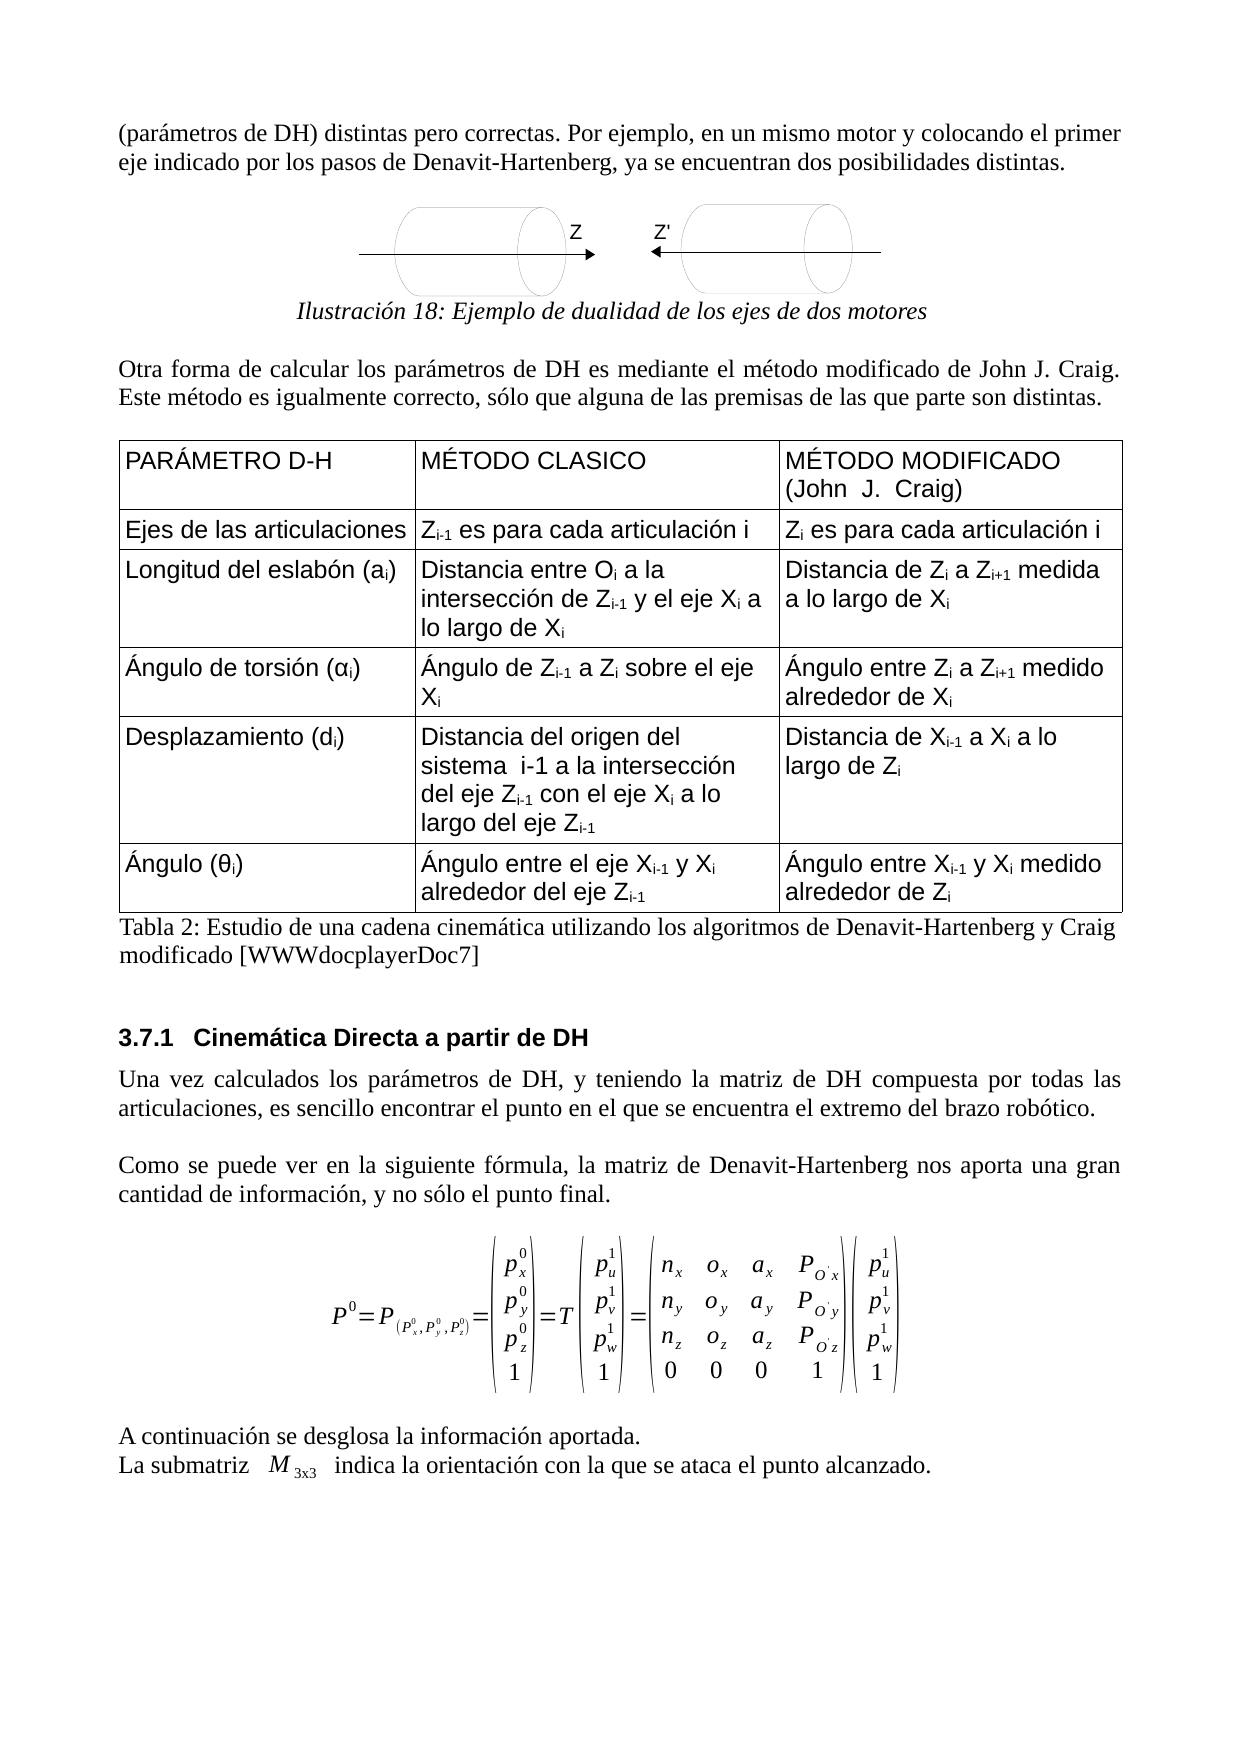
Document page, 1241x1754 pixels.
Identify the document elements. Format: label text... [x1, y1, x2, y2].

table_cell Ángulo entre el eje Xi-1 y Xi alrededor del eje Zi-1 [416, 844, 779, 912]
table_cell Distancia entre Oi a la intersección de Zi-1 y el eje Xi a lo largo de Xi [416, 550, 779, 647]
text Tabla 2: Estudio de una cadena cinemática utilizando los algoritmos de Denavit-Hartenberg y Craig modificado [WWWdocplayerDoc7] [119, 913, 1122, 969]
table_cell Zi-1 es para cada articulación i [416, 510, 779, 549]
text (parámetros de DH) distintas pero correctas. Por ejemplo, en un mismo motor y colocando el primer eje indicado por los pasos de Denavit-Hartenberg, ya se encuentran dos posibilidades distintas. [118, 118, 1122, 176]
table_cell Ángulo entre Xi-1 y Xi medido alrededor de Zi [780, 844, 1122, 912]
text Ilustración 18: Ejemplo de dualidad de los ejes de dos motores [296, 217, 944, 325]
table_cell Desplazamiento (di) [120, 717, 415, 843]
text A continuación se desglosa la información aportada. [118, 1421, 1122, 1450]
table_cell Distancia de Zi a Zi+1 medida a lo largo de Xi [780, 550, 1122, 647]
table_header PARÁMETRO D-H [120, 441, 415, 509]
table_header MÉTODO CLASICO [416, 441, 779, 509]
table_cell Ángulo de Zi-1 a Zi sobre el eje Xi [416, 648, 779, 716]
table_cell Ángulo (θi) [120, 844, 415, 912]
table_cell Zi es para cada articulación i [780, 510, 1122, 549]
text Una vez calculados los parámetros de DH, y teniendo la matriz de DH compuesta por todas las articulaciones, es sencillo encontrar el punto en el que se encuentra el extremo del brazo robótico. [118, 1064, 1122, 1122]
text Otra forma de calcular los parámetros de DH es mediante el método modificado de John J. Craig. Este método es igualmente correcto, sólo que alguna de las premisas de las que parte son distintas. [118, 354, 1122, 411]
table_cell Distancia de Xi-1 a Xi a lo largo de Zi [780, 717, 1122, 843]
table_cell Ángulo de torsión (αi) [120, 648, 415, 716]
table_cell Ejes de las articulaciones [120, 510, 415, 549]
table_header MÉTODO MODIFICADO (John J. Craig) [780, 441, 1122, 509]
subtitle Cinemática Directa a partir de DH [118, 1023, 1122, 1052]
text La submatrizindica la orientación con la que se ataca el punto alcanzado. [118, 1450, 1122, 1482]
table_cell Distancia del origen del sistema i-1 a la intersección del eje Zi-1 con el eje Xi a lo largo del eje Zi-1 [416, 717, 779, 843]
text Como se puede ver en la siguiente fórmula, la matriz de Denavit-Hartenberg nos aporta una gran cantidad de información, y no sólo el punto final. [118, 1151, 1122, 1208]
table_cell Longitud del eslabón (ai) [120, 550, 415, 647]
table_cell Ángulo entre Zi a Zi+1 medido alrededor de Xi [780, 648, 1122, 716]
